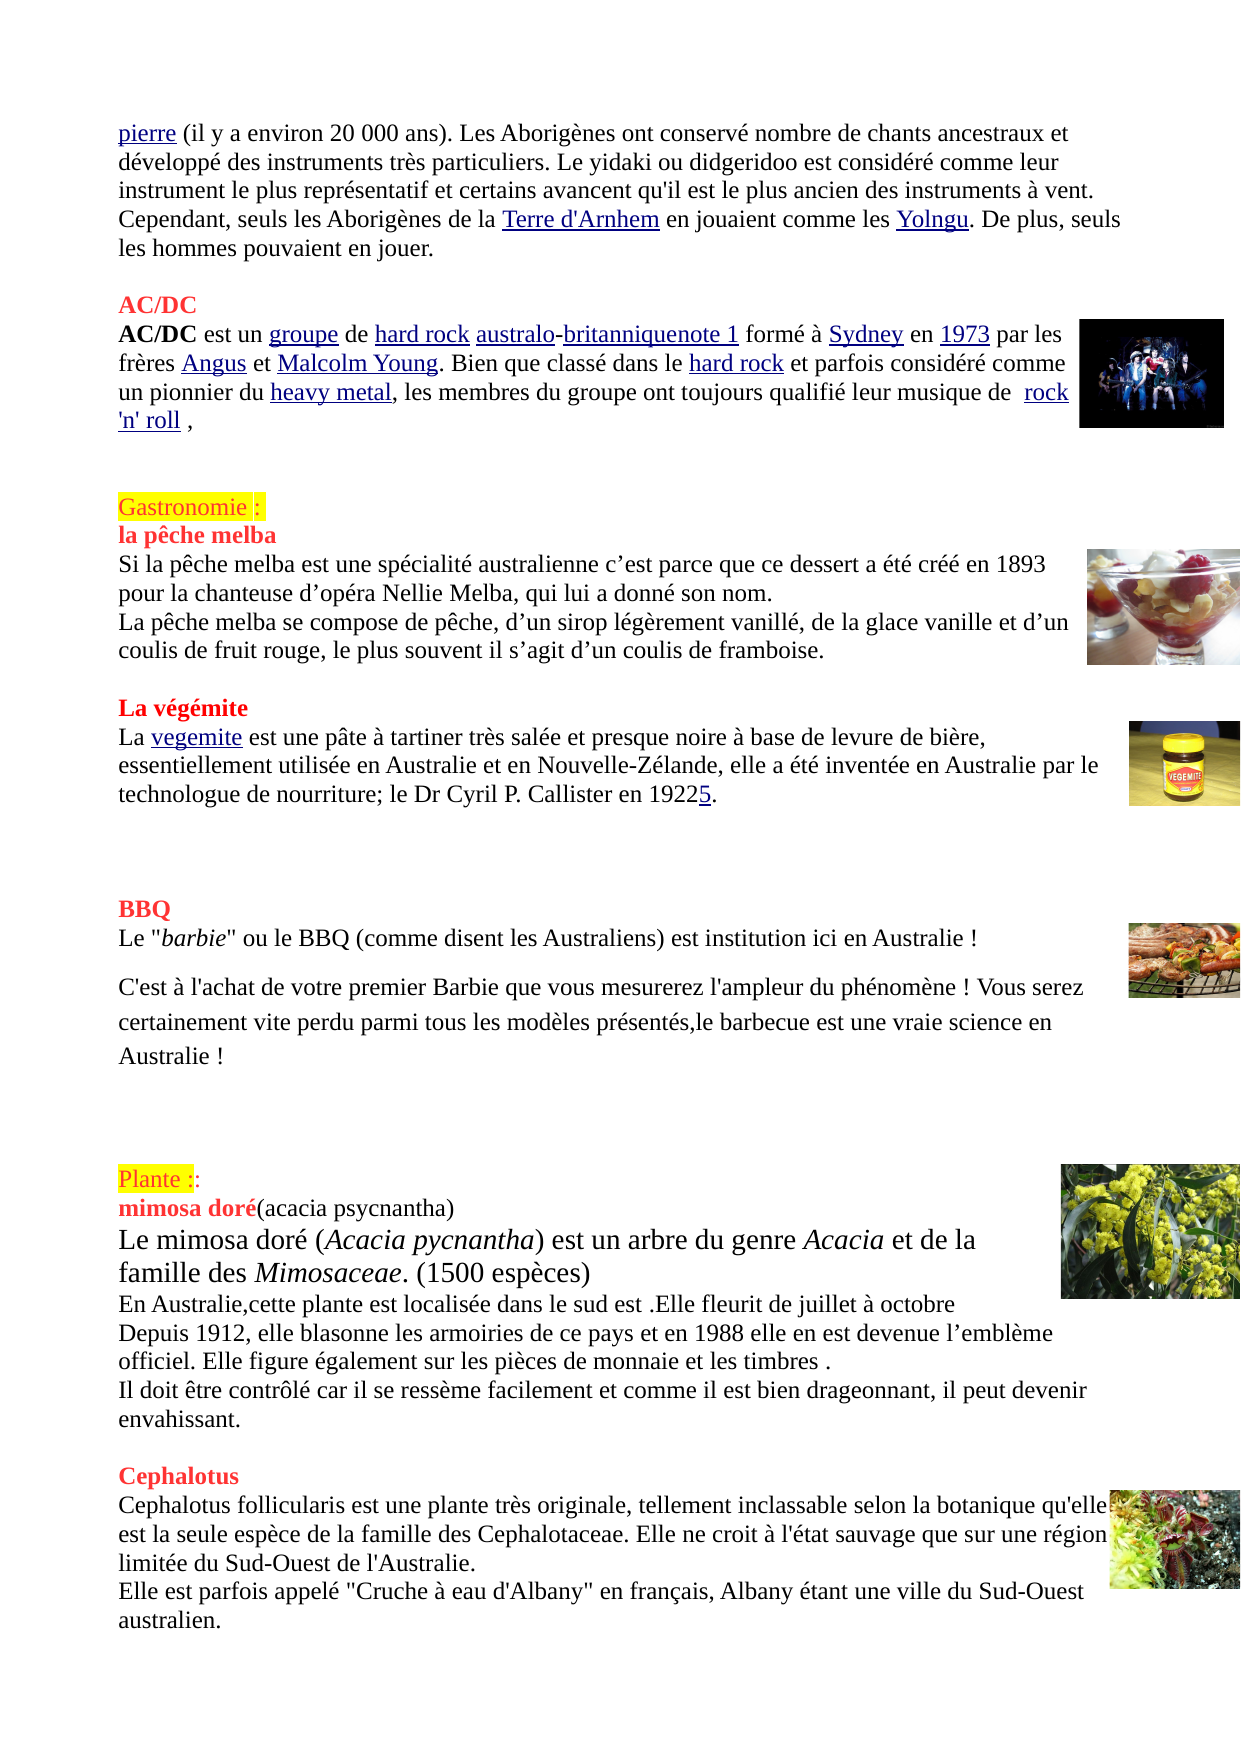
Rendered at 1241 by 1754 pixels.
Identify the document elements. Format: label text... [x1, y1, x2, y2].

picture [1087, 549, 1240, 665]
text Gastronomie : [118, 492, 1122, 521]
text Il doit être contrôlé car il se ressème facilement et comme il est bien drageonnant, il peut devenir envahissant. [118, 1375, 1122, 1433]
text La végémite [118, 693, 1122, 722]
text Le mimosa doré (Acacia pycnantha) est un arbre du genre Acacia et de la famille des Mimosaceae. (1500 espèces) [118, 1222, 1060, 1289]
picture [1128, 923, 1241, 998]
text mimosa doré(acacia psycnantha) [118, 1193, 1060, 1222]
text AC/DC [118, 291, 1122, 319]
text Cephalotus follicularis est une plante très originale, tellement inclassable selon la botanique qu'elle est la seule espèce de la famille des Cephalotaceae. Elle ne croit à l'état sauvage que sur une région limitée du Sud-Ouest de l'Australie. Elle est parfois appelé "Cruche à eau d'Albany" en français, Albany étant une ville du Sud-Ouest australien. [118, 1490, 1122, 1634]
text AC/DC est un groupe de hard rock australo-britanniquenote 1 formé à Sydney en 1973 par les frères Angus et Malcolm Young. Bien que classé dans le hard rock et parfois considéré comme un pionnier du heavy metal, les membres du groupe ont toujours qualifié leur musique de rock 'n' roll , [118, 319, 1122, 434]
picture [1129, 721, 1241, 806]
picture [1109, 1490, 1241, 1589]
text En Australie,cette plante est localisée dans le sud est .Elle fleurit de juillet à octobre [118, 1289, 1122, 1318]
text Plante :: [118, 1164, 1060, 1193]
text Cephalotus [118, 1461, 1122, 1490]
text La pêche melba se compose de pêche, d’un sirop légèrement vanillé, de la glace vanille et d’un coulis de fruit rouge, le plus souvent il s’agit d’un coulis de framboise. [118, 607, 1087, 664]
text Si la pêche melba est une spécialité australienne c’est parce que ce dessert a été créé en 1893 pour la chanteuse d’opéra Nellie Melba, qui lui a donné son nom. [118, 549, 1087, 607]
text la pêche melba [118, 521, 1122, 549]
text pierre (il y a environ 20 000 ans). Les Aborigènes ont conservé nombre de chants ancestraux et développé des instruments très particuliers. Le yidaki ou didgeridoo est considéré comme leur instrument le plus représentatif et certains avancent qu'il est le plus ancien des instruments à vent. Cependant, seuls les Aborigènes de la Terre d'Arnhem en jouaient comme les Yolngu. De plus, seuls les hommes pouvaient en jouer. [118, 118, 1122, 262]
text La vegemite est une pâte à tartiner très salée et presque noire à base de levure de bière, essentiellement utilisée en Australie et en Nouvelle-Zélande, elle a été inventée en Australie par le technologue de nourriture; le Dr Cyril P. Callister en 19225. [118, 722, 1122, 808]
text C'est à l'achat de votre premier Barbie que vous mesurerez l'ampleur du phénomène ! Vous serez certainement vite perdu parmi tous les modèles présentés,le barbecue est une vraie science en Australie ! [118, 972, 1122, 1070]
text Le "barbie" ou le BBQ (comme disent les Australiens) est institution ici en Australie ! [118, 923, 1122, 952]
text BBQ [118, 894, 1122, 923]
picture [1060, 1164, 1240, 1299]
text Depuis 1912, elle blasonne les armoiries de ce pays et en 1988 elle en est devenue l’emblème officiel. Elle figure également sur les pièces de monnaie et les timbres . [118, 1318, 1122, 1375]
picture [1079, 319, 1224, 428]
